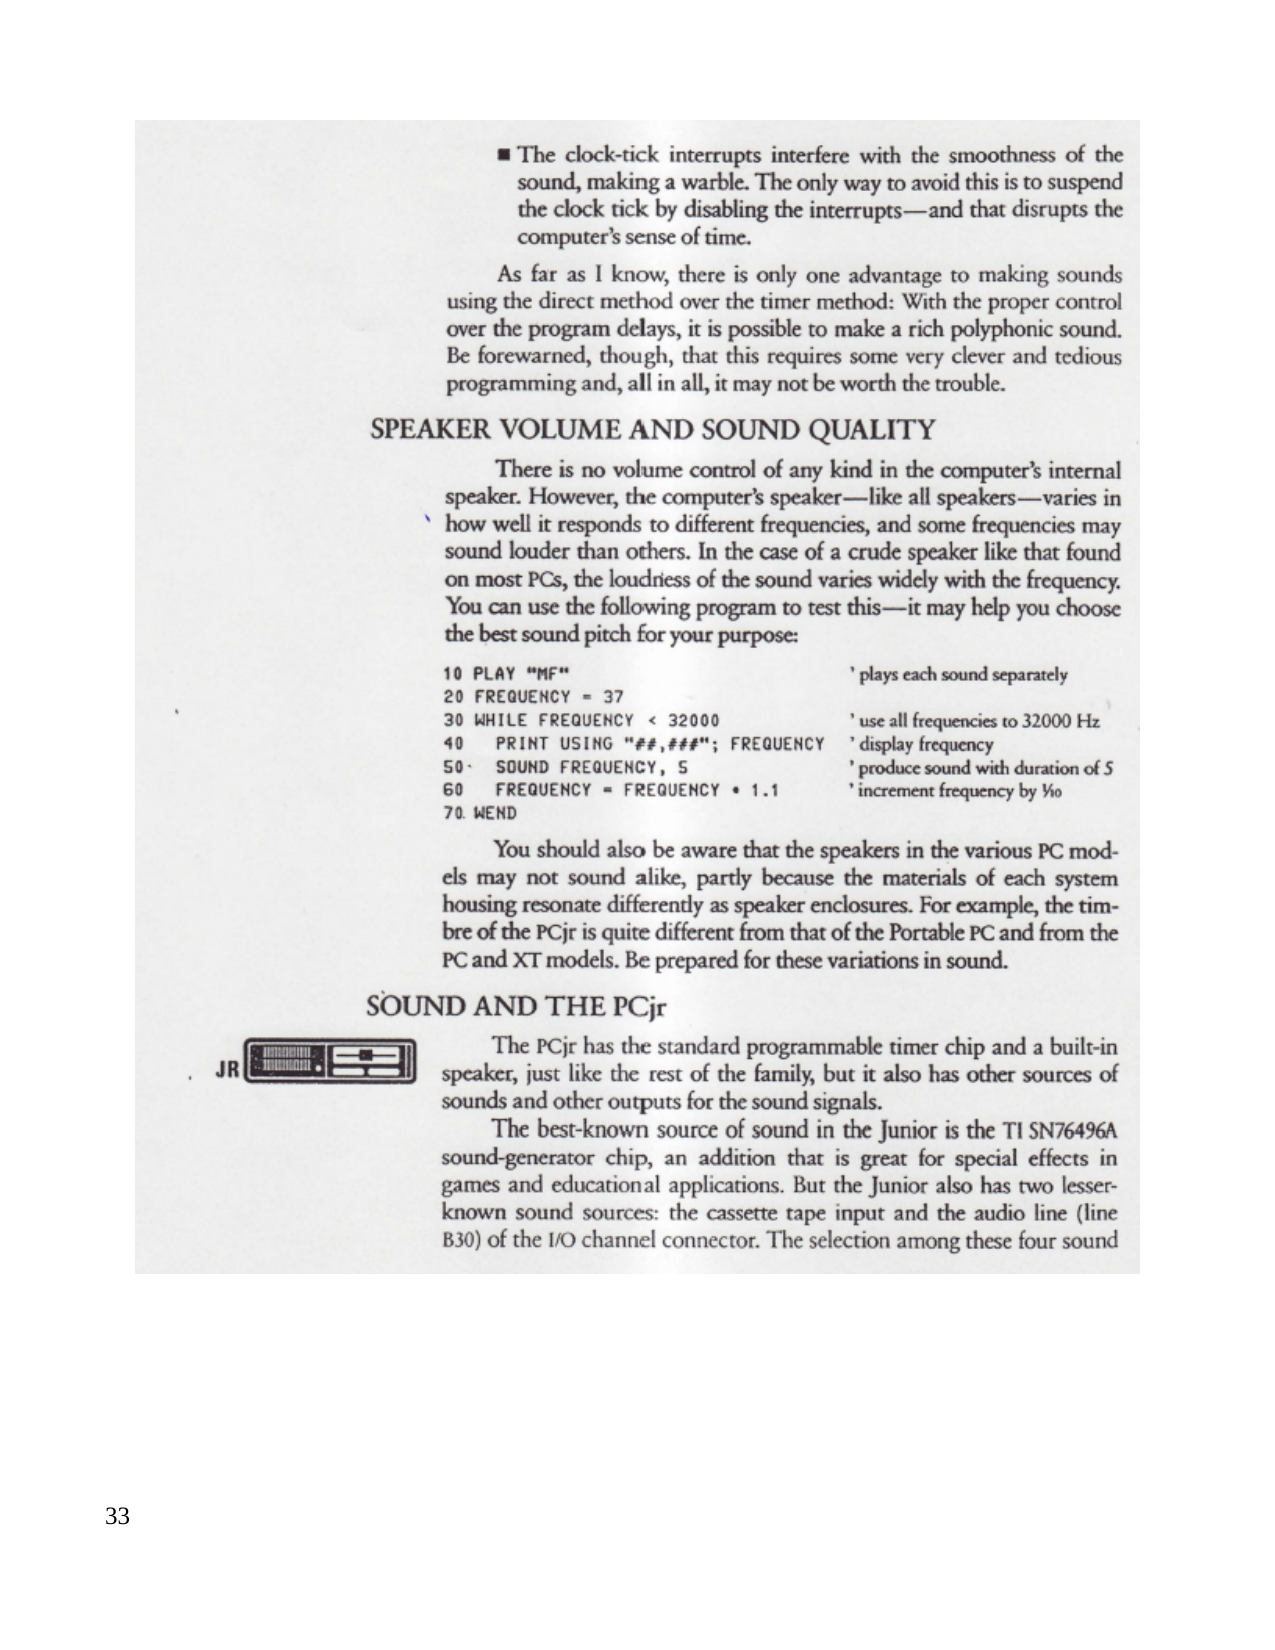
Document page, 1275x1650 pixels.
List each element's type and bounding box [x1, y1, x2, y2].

picture [135, 120, 1140, 1274]
